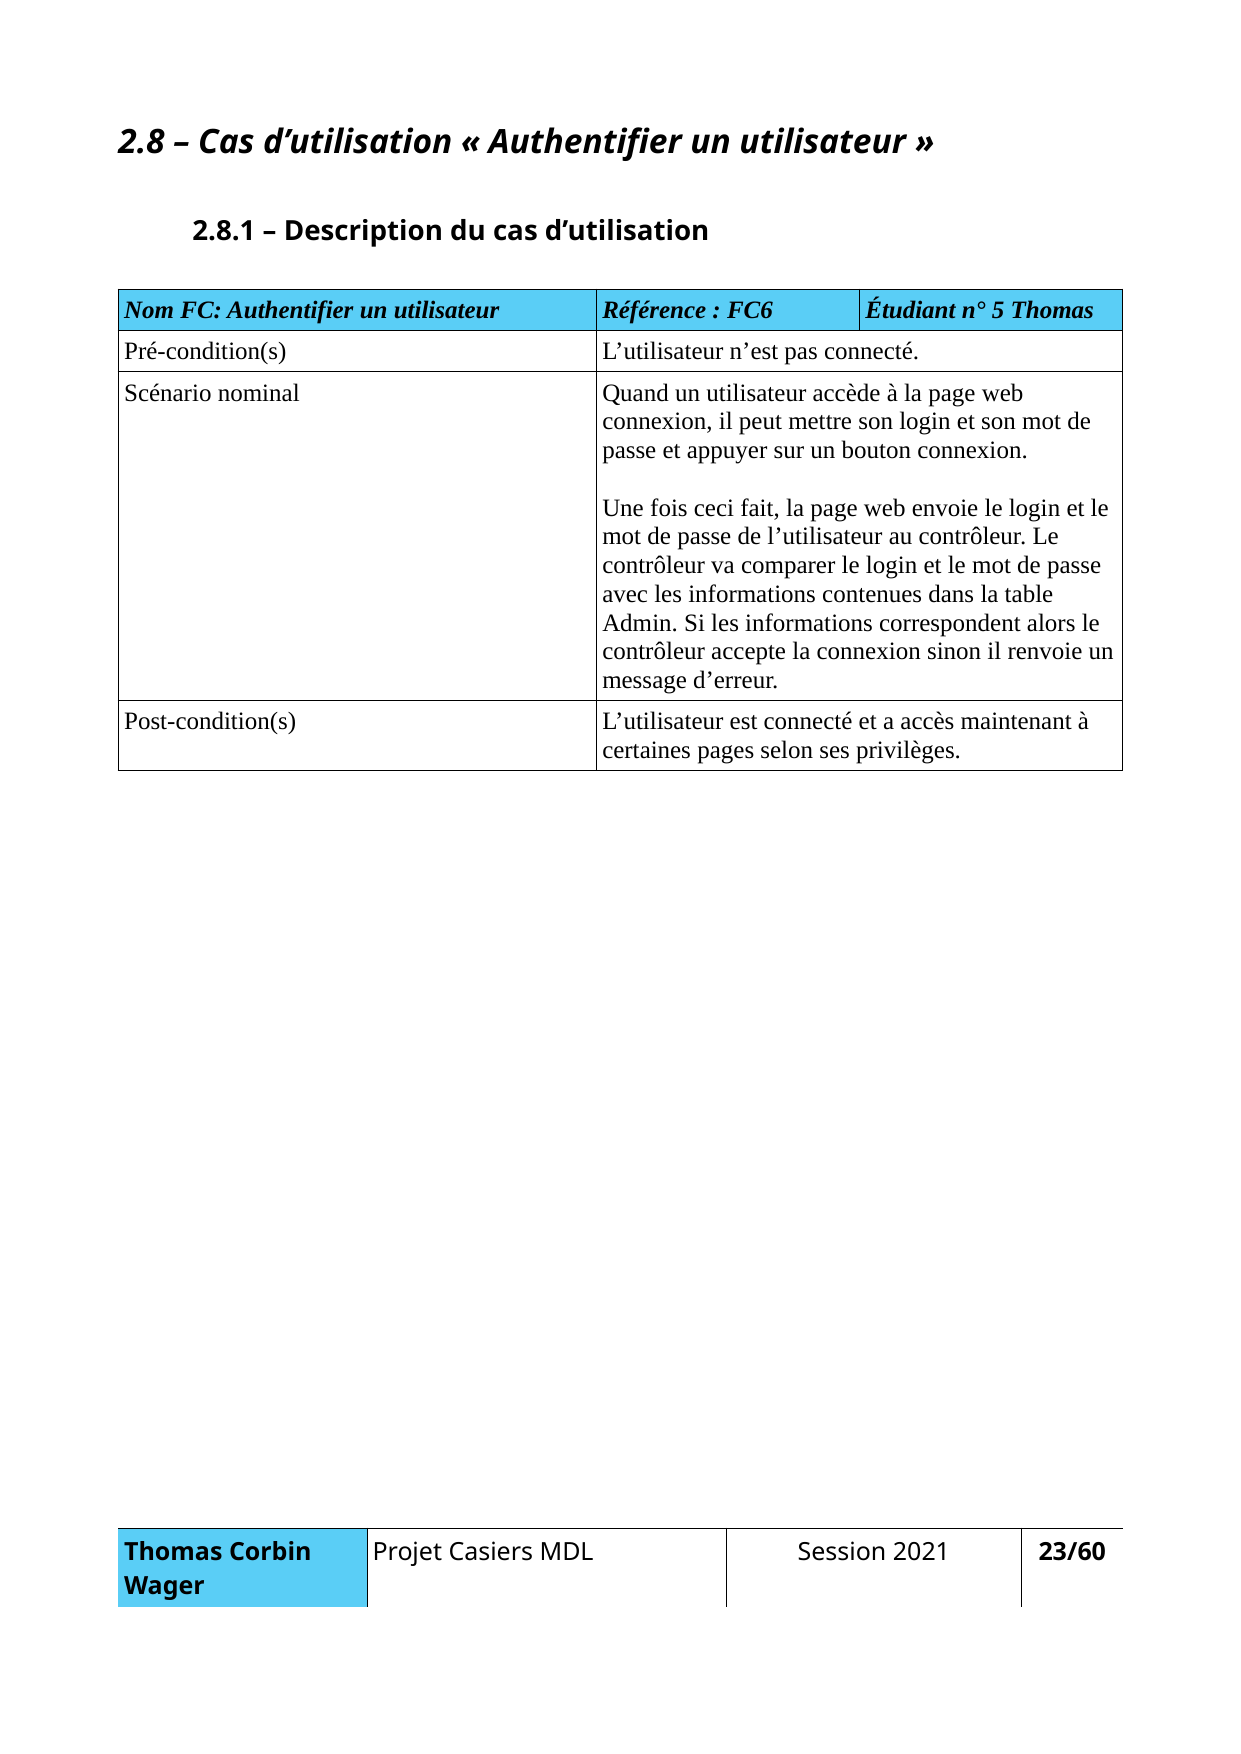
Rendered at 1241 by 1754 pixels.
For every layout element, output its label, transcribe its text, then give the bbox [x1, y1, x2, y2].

table_header Étudiant n° 5 Thomas [860, 290, 1122, 330]
table_header Référence : FC6 [597, 290, 859, 330]
table_cell Quand un utilisateur accède à la page web connexion, il peut mettre son login et son mot de passe et appuyer sur un bouton connexion. Une fois ceci fait, la page web envoie le login et le mot de passe de l’utilisateur au contrôleur. Le contrôleur va comparer le login et le mot de passe avec les informations contenues dans la table Admin. Si les informations correspondent alors le contrôleur accepte la connexion sinon il renvoie un message d’erreur. [597, 372, 1122, 700]
table_header Nom FC: Authentifier un utilisateur [119, 290, 596, 330]
table_cell Scénario nominal [119, 372, 596, 700]
table_cell L’utilisateur est connecté et a accès maintenant à certaines pages selon ses privilèges. [597, 701, 1122, 770]
table_cell Post-condition(s) [119, 701, 596, 770]
subtitle 2.8.1 – Description du cas d’utilisation [118, 210, 1122, 248]
subtitle 2.8 – Cas d’utilisation « Authentifier un utilisateur » [118, 118, 1122, 164]
table_cell Pré-condition(s) [119, 331, 596, 371]
table_cell L’utilisateur n’est pas connecté. [597, 331, 1122, 371]
